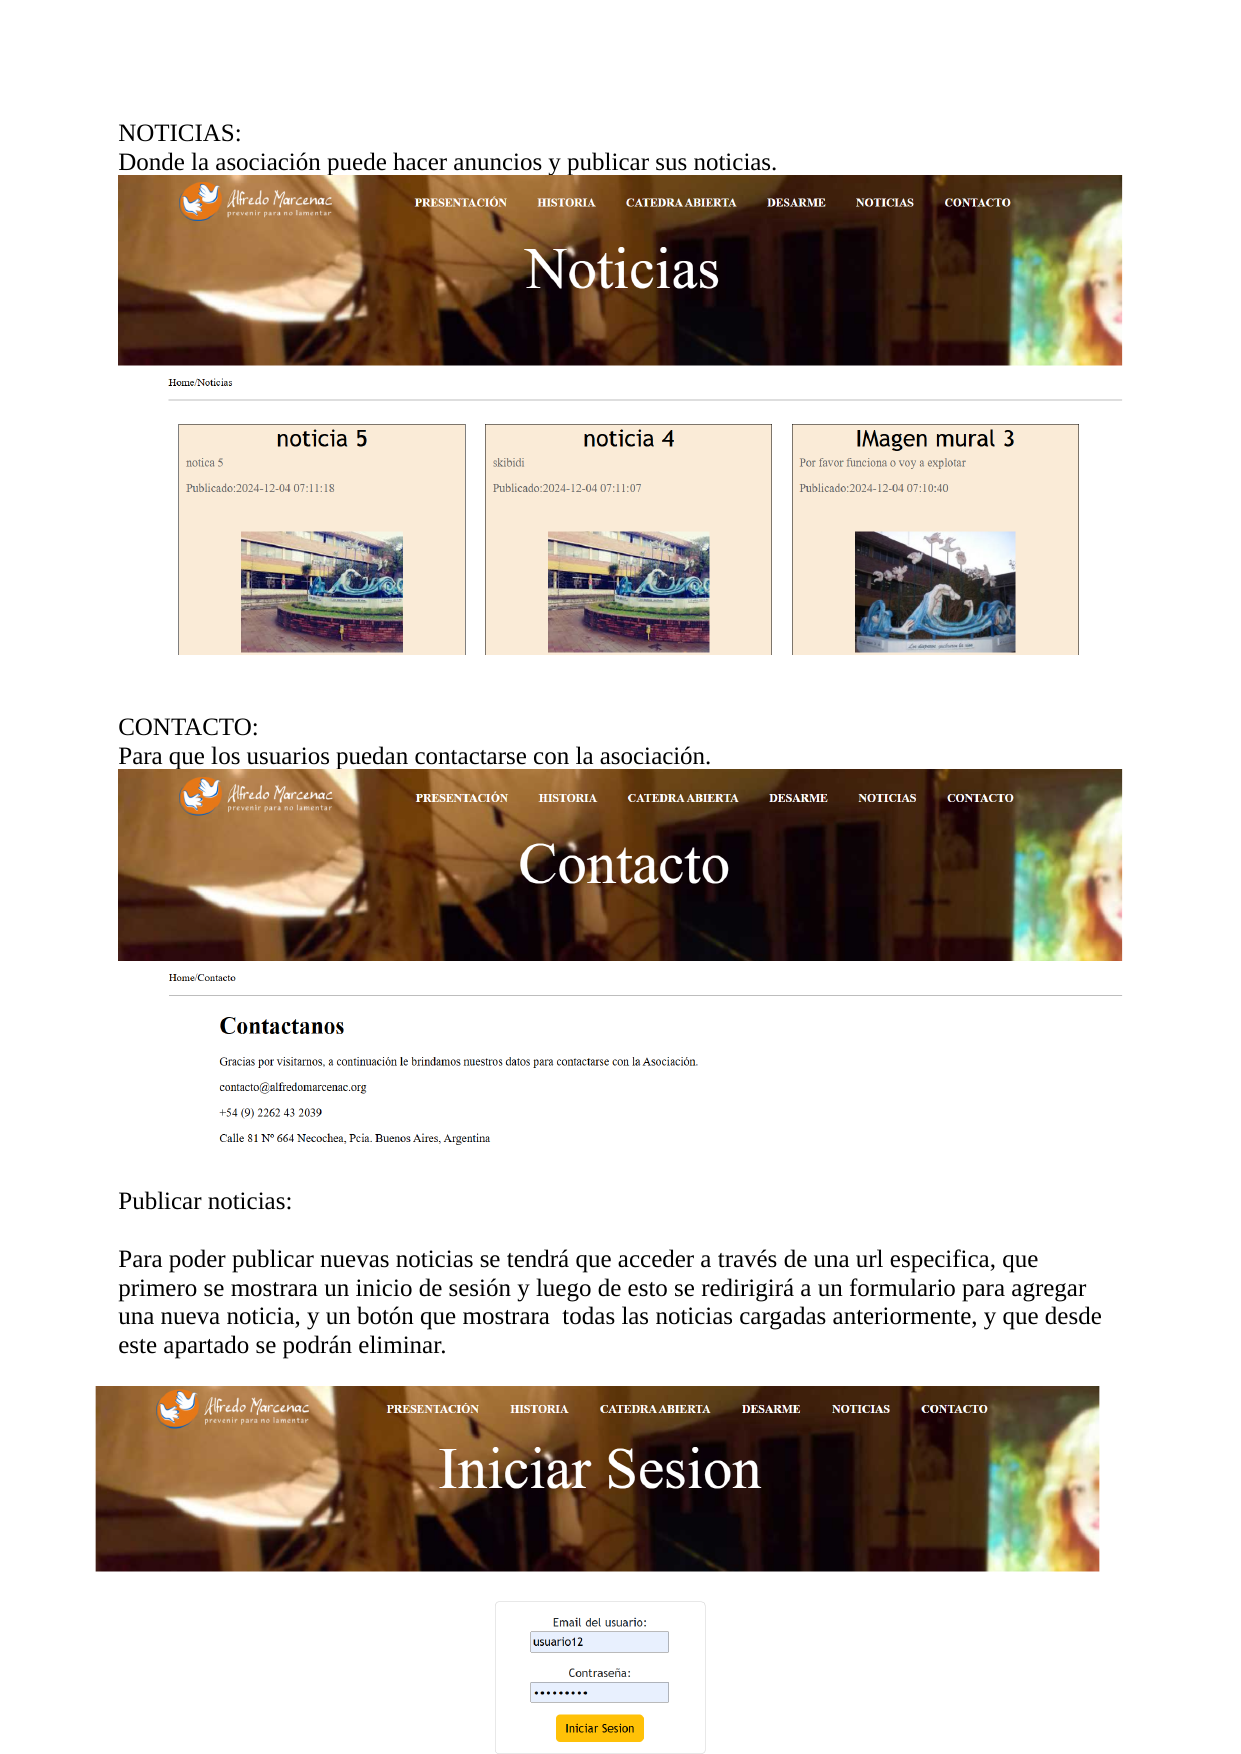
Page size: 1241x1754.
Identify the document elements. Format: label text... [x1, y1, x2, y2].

text Para que los usuarios puedan contactarse con la asociación. [118, 741, 1122, 769]
text CONTACTO: [118, 712, 1122, 741]
text Publicar noticias: [118, 1186, 1122, 1215]
picture [95, 1386, 1100, 1754]
picture [118, 769, 1123, 1158]
text Donde la asociación puede hacer anuncios y publicar sus noticias. [118, 147, 1122, 175]
picture [118, 175, 1123, 655]
text NOTICIAS: [118, 118, 1122, 147]
text Para poder publicar nuevas noticias se tendrá que acceder a través de una url especifica, que primero se mostrara un inicio de sesión y luego de esto se redirigirá a un formulario para agregar una nueva noticia, y un botón que mostrara todas las noticias cargadas anteriormente, y que desde este apartado se podrán eliminar. [118, 1244, 1122, 1359]
